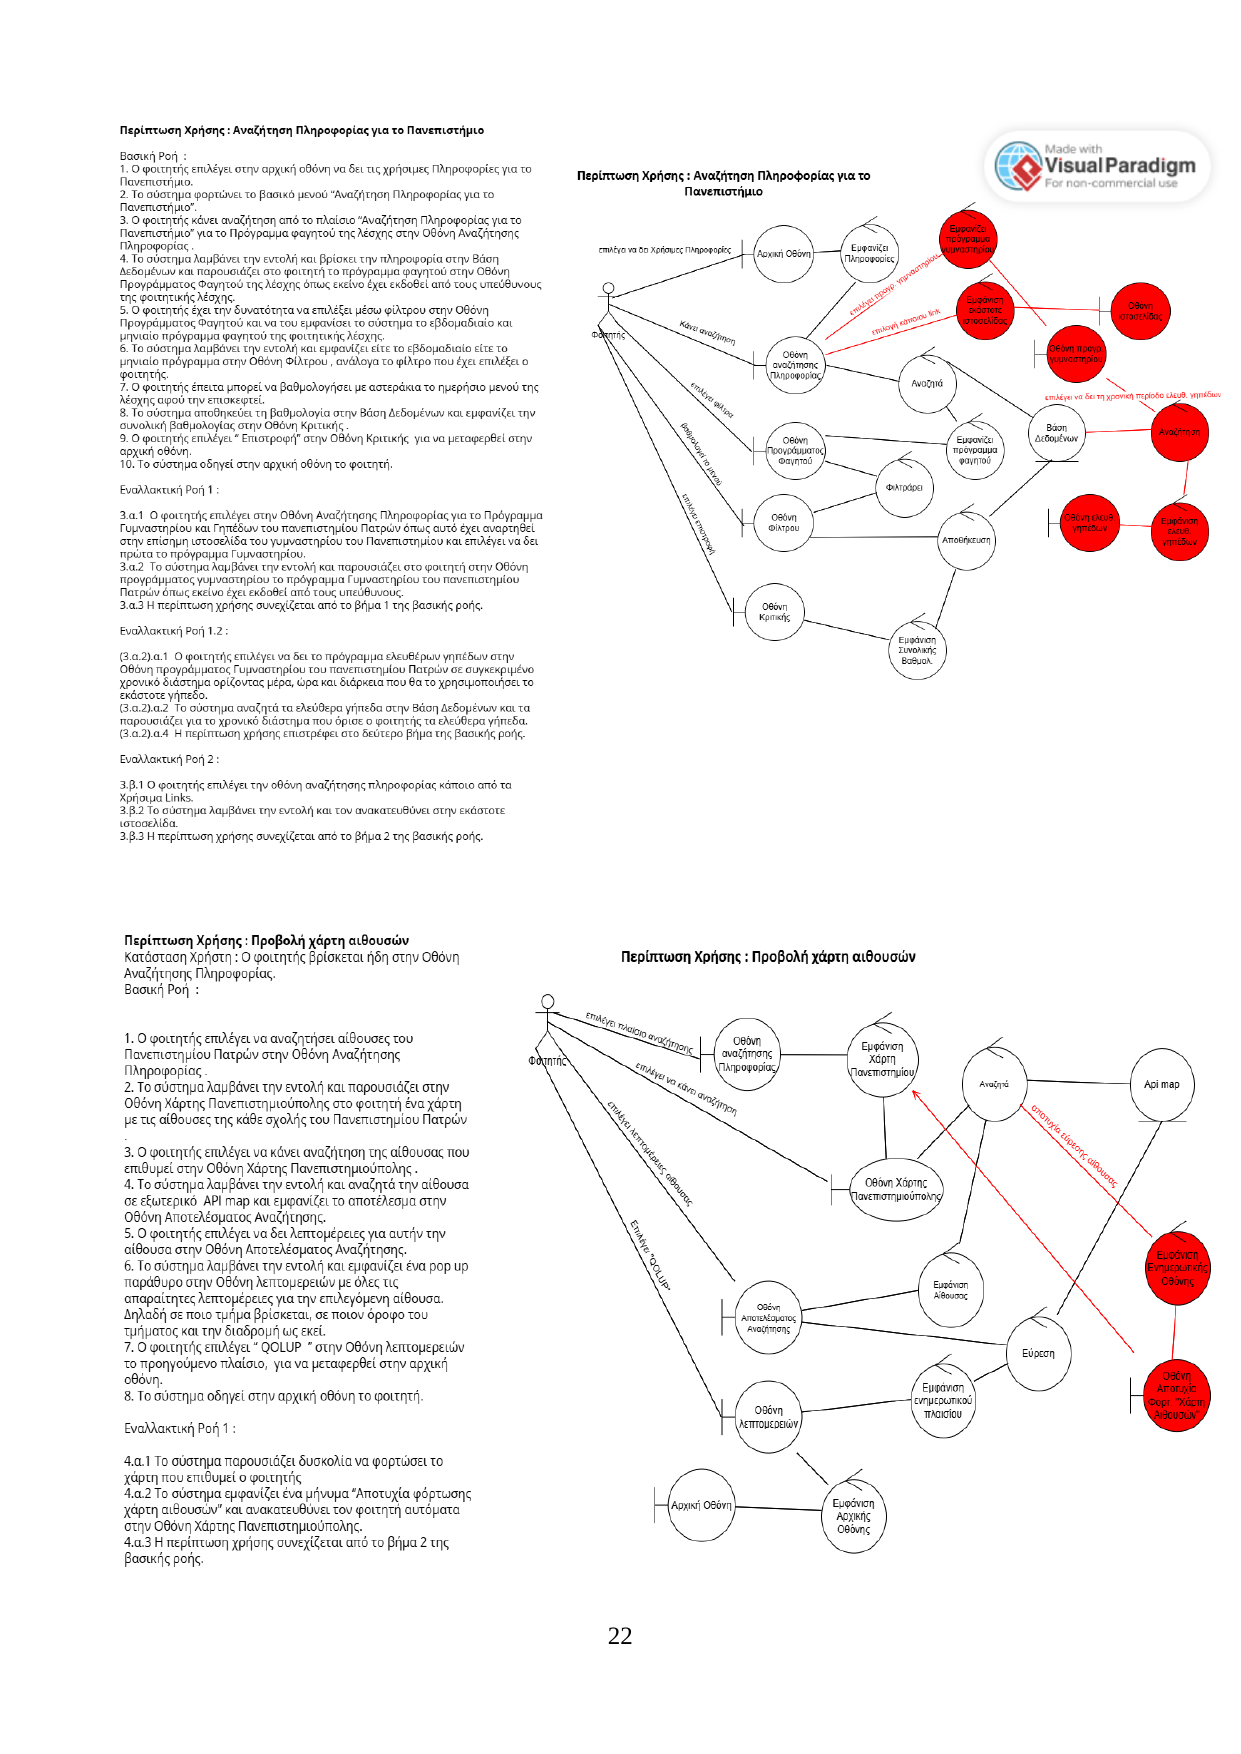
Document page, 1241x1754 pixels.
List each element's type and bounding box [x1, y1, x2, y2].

picture [118, 916, 1228, 1578]
picture [118, 118, 1221, 871]
